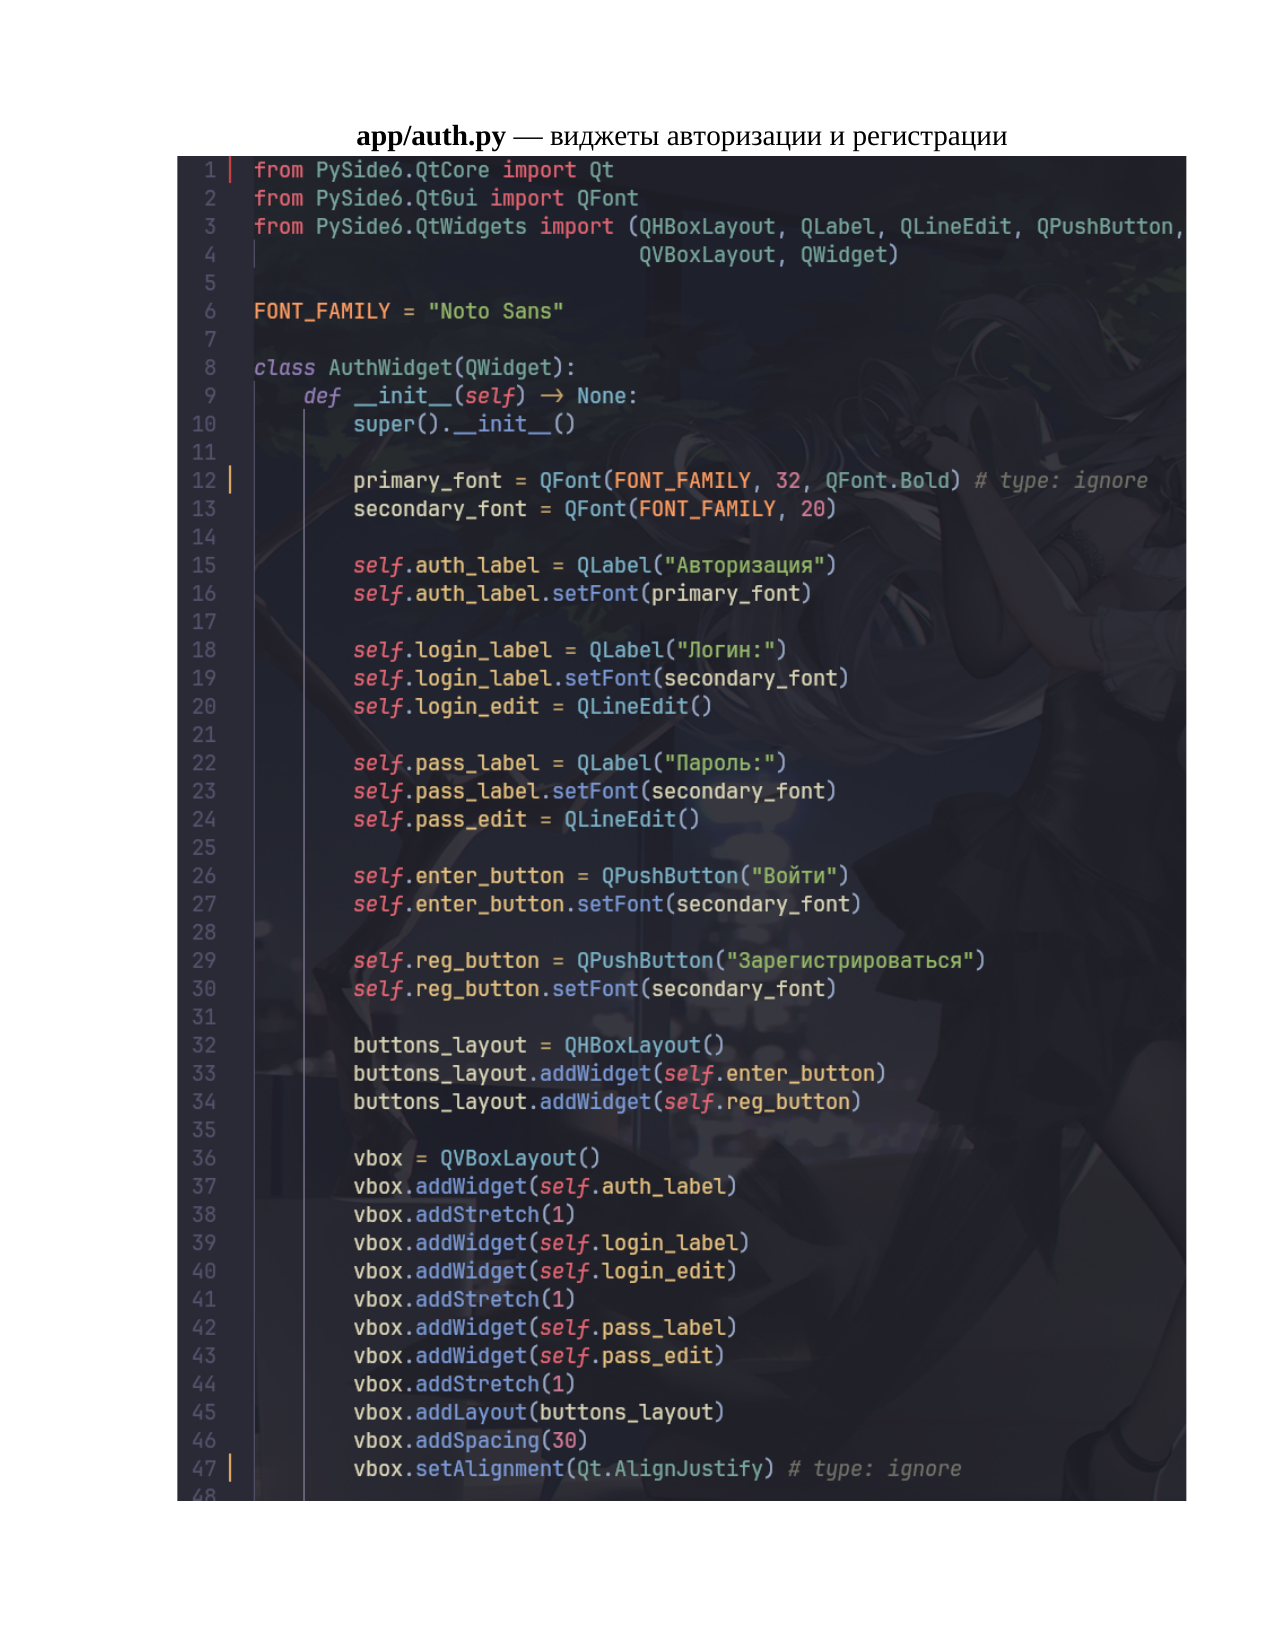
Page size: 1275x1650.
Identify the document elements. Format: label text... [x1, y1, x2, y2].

text app/auth.py — виджеты авторизации и регистрации [177, 118, 1186, 152]
picture [177, 156, 1187, 1501]
